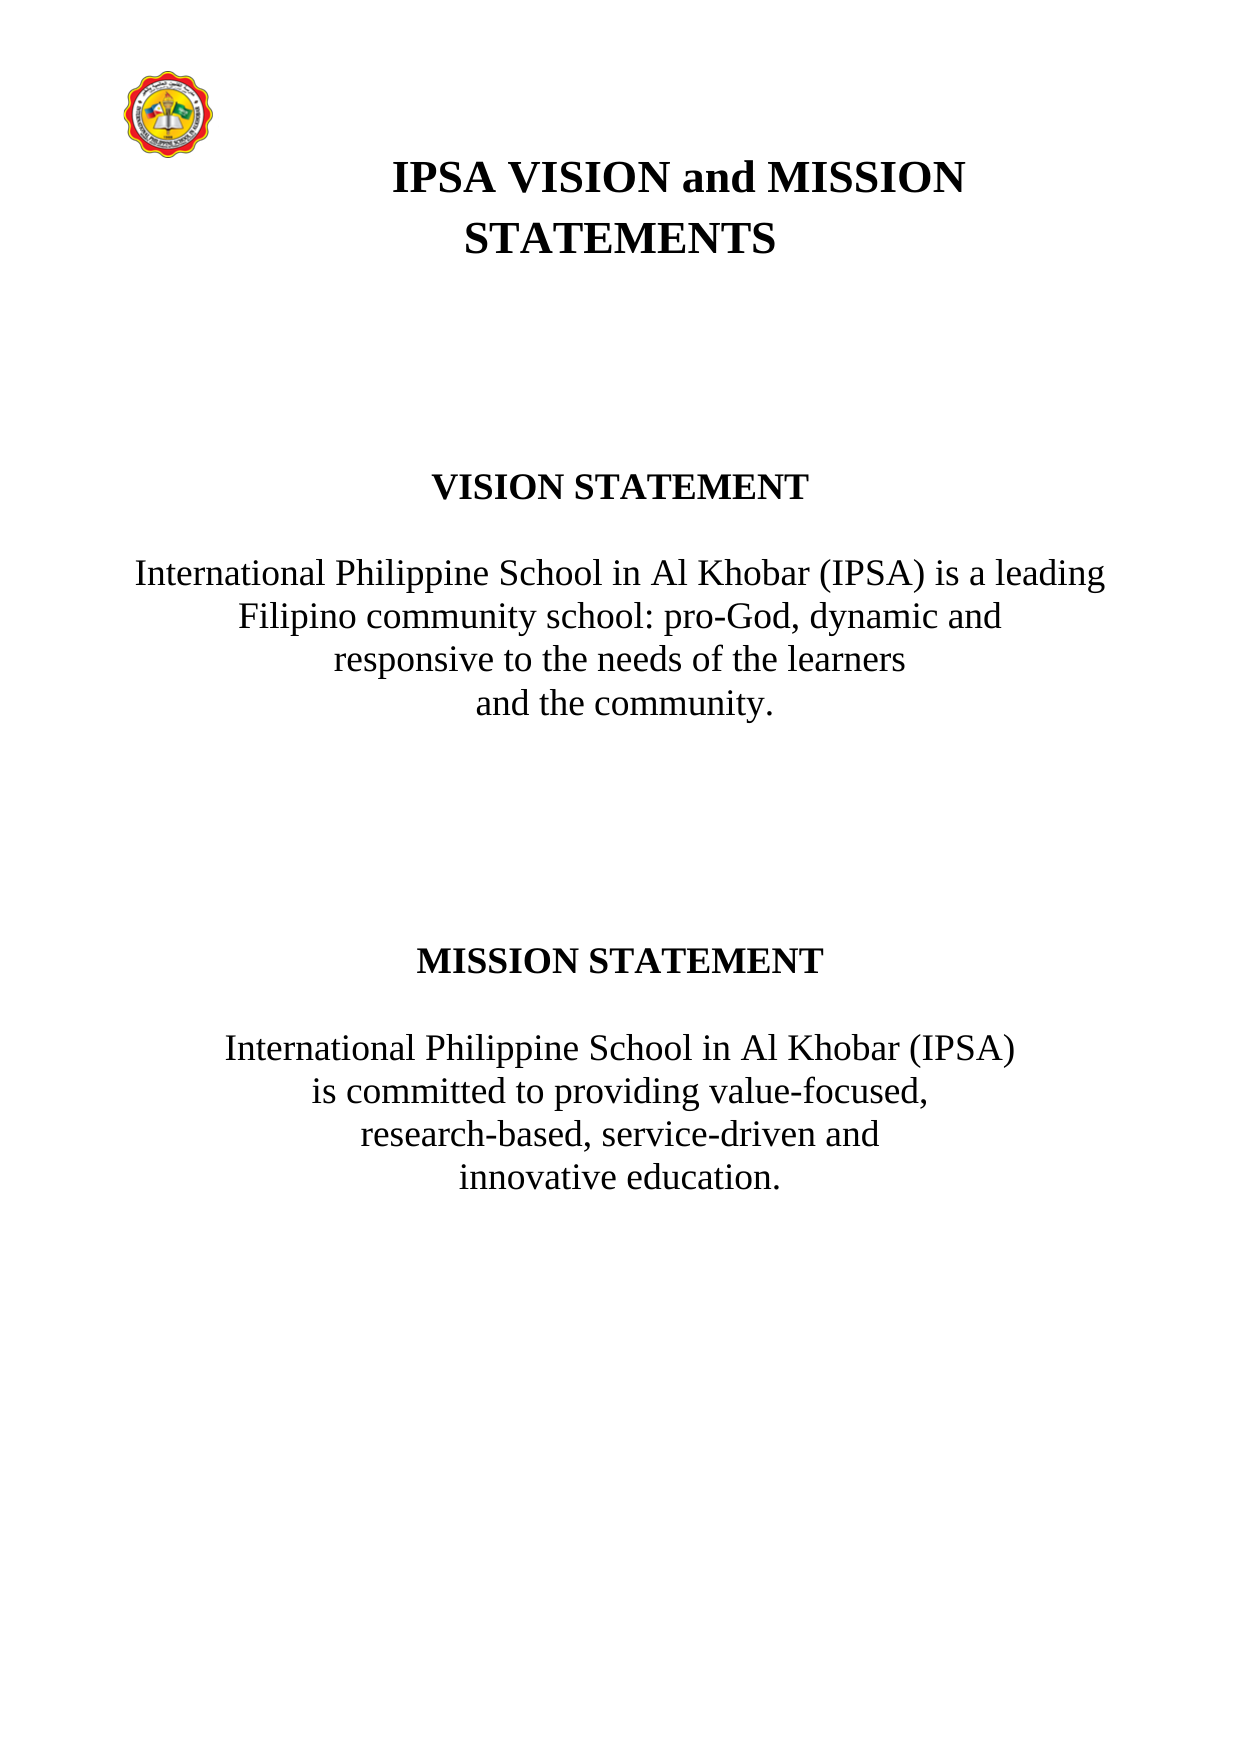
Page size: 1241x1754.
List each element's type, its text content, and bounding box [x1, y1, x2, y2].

text IPSA VISION and MISSION STATEMENTS [120, 150, 1120, 263]
text is committed to providing value-focused, [120, 1068, 1120, 1111]
text VISION STATEMENT [120, 464, 1120, 507]
text International Philippine School in Al Khobar (IPSA) [120, 1025, 1120, 1068]
text responsive to the needs of the learners [120, 637, 1120, 680]
text research-based, service-driven and [120, 1111, 1120, 1154]
text innovative education. [120, 1154, 1120, 1197]
text International Philippine School in Al Khobar (IPSA) is a leading Filipino community school: pro-God, dynamic and [120, 551, 1120, 637]
picture [123, 71, 219, 158]
text MISSION STATEMENT [120, 939, 1120, 982]
text and the community. [120, 680, 1120, 723]
